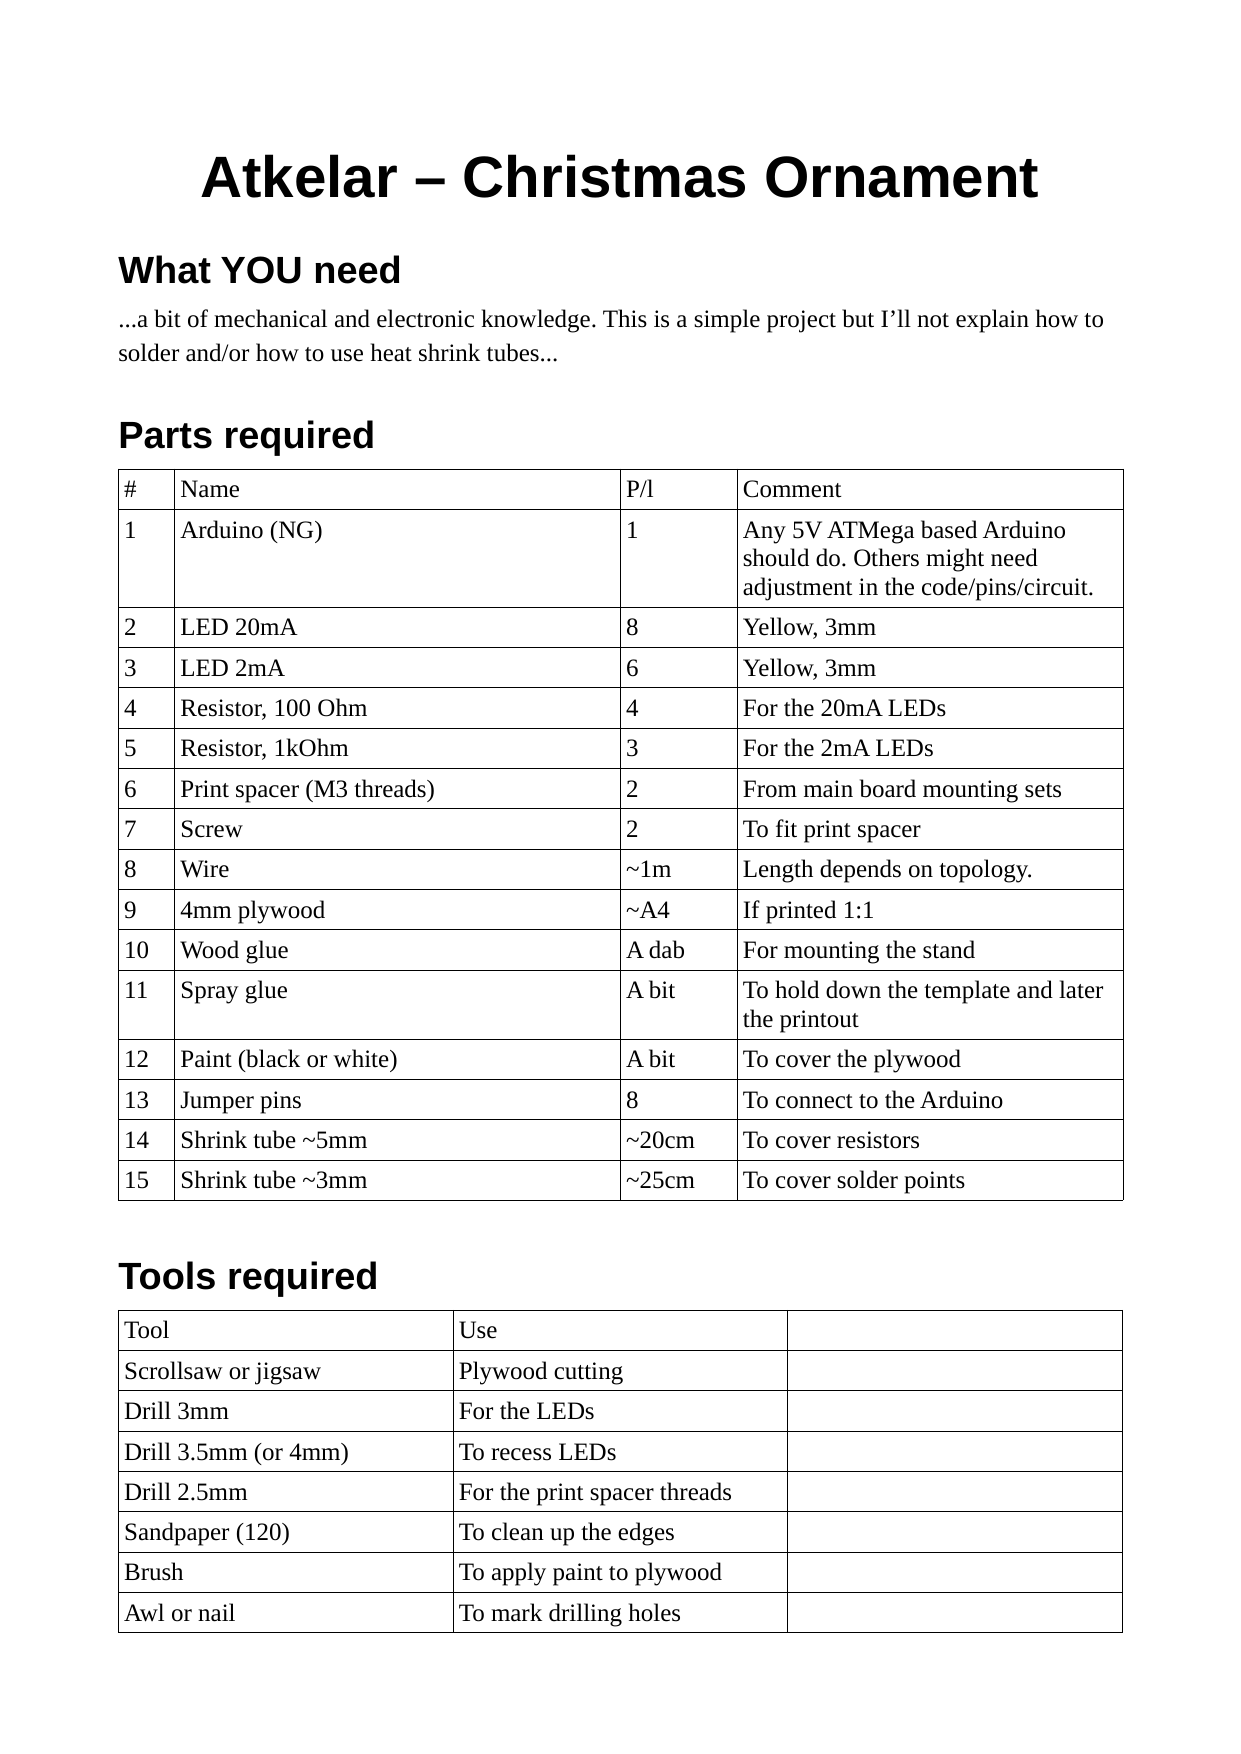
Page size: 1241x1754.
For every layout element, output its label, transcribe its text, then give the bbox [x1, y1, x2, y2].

table_cell Scrollsaw or jigsaw [119, 1351, 453, 1390]
table_cell [788, 1472, 1122, 1511]
table_cell ~20cm [621, 1120, 737, 1159]
table_cell Wood glue [175, 930, 620, 969]
table_cell 8 [119, 850, 174, 889]
table_cell ~1m [621, 850, 737, 889]
table_cell Length depends on topology. [738, 850, 1123, 889]
subtitle Tools required [118, 1254, 1122, 1297]
table_cell To mark drilling holes [454, 1593, 787, 1632]
table_cell 2 [119, 608, 174, 647]
table_cell To hold down the template and later the printout [738, 971, 1123, 1038]
table_cell Screw [175, 809, 620, 848]
table_cell [788, 1351, 1122, 1390]
table_cell Yellow, 3mm [738, 608, 1123, 647]
table_cell Yellow, 3mm [738, 648, 1123, 687]
table_cell 8 [621, 608, 737, 647]
table_cell Jumper pins [175, 1080, 620, 1119]
text ...a bit of mechanical and electronic knowledge. This is a simple project but I’ll not explain how to solder and/or how to use heat shrink tubes... [118, 304, 1122, 367]
table_cell ~A4 [621, 890, 737, 929]
table_cell 3 [119, 648, 174, 687]
table_cell To apply paint to plywood [454, 1553, 787, 1592]
table_cell 4mm plywood [175, 890, 620, 929]
table_header Name [175, 470, 620, 509]
table_header # [119, 470, 174, 509]
table_cell For the 20mA LEDs [738, 688, 1123, 728]
table_cell Print spacer (M3 threads) [175, 769, 620, 808]
table_cell 15 [119, 1161, 174, 1200]
table_header P/l [621, 470, 737, 509]
table_cell [788, 1432, 1122, 1471]
table_cell Brush [119, 1553, 453, 1592]
table_cell 4 [119, 688, 174, 728]
table_header Use [454, 1311, 787, 1350]
table_cell For the print spacer threads [454, 1472, 787, 1511]
table_header [788, 1311, 1122, 1350]
table_cell A dab [621, 930, 737, 969]
table_cell To clean up the edges [454, 1512, 787, 1552]
table_cell 13 [119, 1080, 174, 1119]
table_cell 7 [119, 809, 174, 848]
table_cell For the 2mA LEDs [738, 729, 1123, 768]
table_cell To recess LEDs [454, 1432, 787, 1471]
table_cell Drill 3.5mm (or 4mm) [119, 1432, 453, 1471]
table_cell 6 [119, 769, 174, 808]
table_cell Sandpaper (120) [119, 1512, 453, 1552]
table_cell 14 [119, 1120, 174, 1159]
table_cell Resistor, 100 Ohm [175, 688, 620, 728]
table_cell [788, 1553, 1122, 1592]
table_cell LED 2mA [175, 648, 620, 687]
table_cell To cover solder points [738, 1161, 1123, 1200]
table_cell 2 [621, 769, 737, 808]
table_header Tool [119, 1311, 453, 1350]
table_cell [788, 1512, 1122, 1552]
table_cell To connect to the Arduino [738, 1080, 1123, 1119]
table_cell Drill 2.5mm [119, 1472, 453, 1511]
table_cell 4 [621, 688, 737, 728]
table_cell To fit print spacer [738, 809, 1123, 848]
table_cell 3 [621, 729, 737, 768]
table_cell Awl or nail [119, 1593, 453, 1632]
subtitle Parts required [118, 412, 1122, 456]
table_cell Arduino (NG) [175, 510, 620, 607]
table_cell Paint (black or white) [175, 1040, 620, 1079]
table_cell ~25cm [621, 1161, 737, 1200]
table_cell From main board mounting sets [738, 769, 1123, 808]
table_cell Drill 3mm [119, 1391, 453, 1431]
table_cell Resistor, 1kOhm [175, 729, 620, 768]
table_cell 9 [119, 890, 174, 929]
table_cell Shrink tube ~3mm [175, 1161, 620, 1200]
table_cell To cover the plywood [738, 1040, 1123, 1079]
table_header Comment [738, 470, 1123, 509]
table_cell Spray glue [175, 971, 620, 1038]
table_cell 1 [621, 510, 737, 607]
table_cell 11 [119, 971, 174, 1038]
table_cell Wire [175, 850, 620, 889]
table_cell 12 [119, 1040, 174, 1079]
table_cell 6 [621, 648, 737, 687]
table_cell [788, 1391, 1122, 1431]
table_cell Shrink tube ~5mm [175, 1120, 620, 1159]
table_cell A bit [621, 1040, 737, 1079]
table_cell 5 [119, 729, 174, 768]
subtitle What YOU need [118, 248, 1122, 291]
title Atkelar – Christmas Ornament [118, 143, 1122, 210]
table_cell Plywood cutting [454, 1351, 787, 1390]
table_cell To cover resistors [738, 1120, 1123, 1159]
table_cell 1 [119, 510, 174, 607]
table_cell 2 [621, 809, 737, 848]
table_cell Any 5V ATMega based Arduino should do. Others might need adjustment in the code/pins/circuit. [738, 510, 1123, 607]
table_cell 8 [621, 1080, 737, 1119]
table_cell For the LEDs [454, 1391, 787, 1431]
table_cell LED 20mA [175, 608, 620, 647]
table_cell A bit [621, 971, 737, 1038]
table_cell For mounting the stand [738, 930, 1123, 969]
table_cell [788, 1593, 1122, 1632]
table_cell If printed 1:1 [738, 890, 1123, 929]
table_cell 10 [119, 930, 174, 969]
